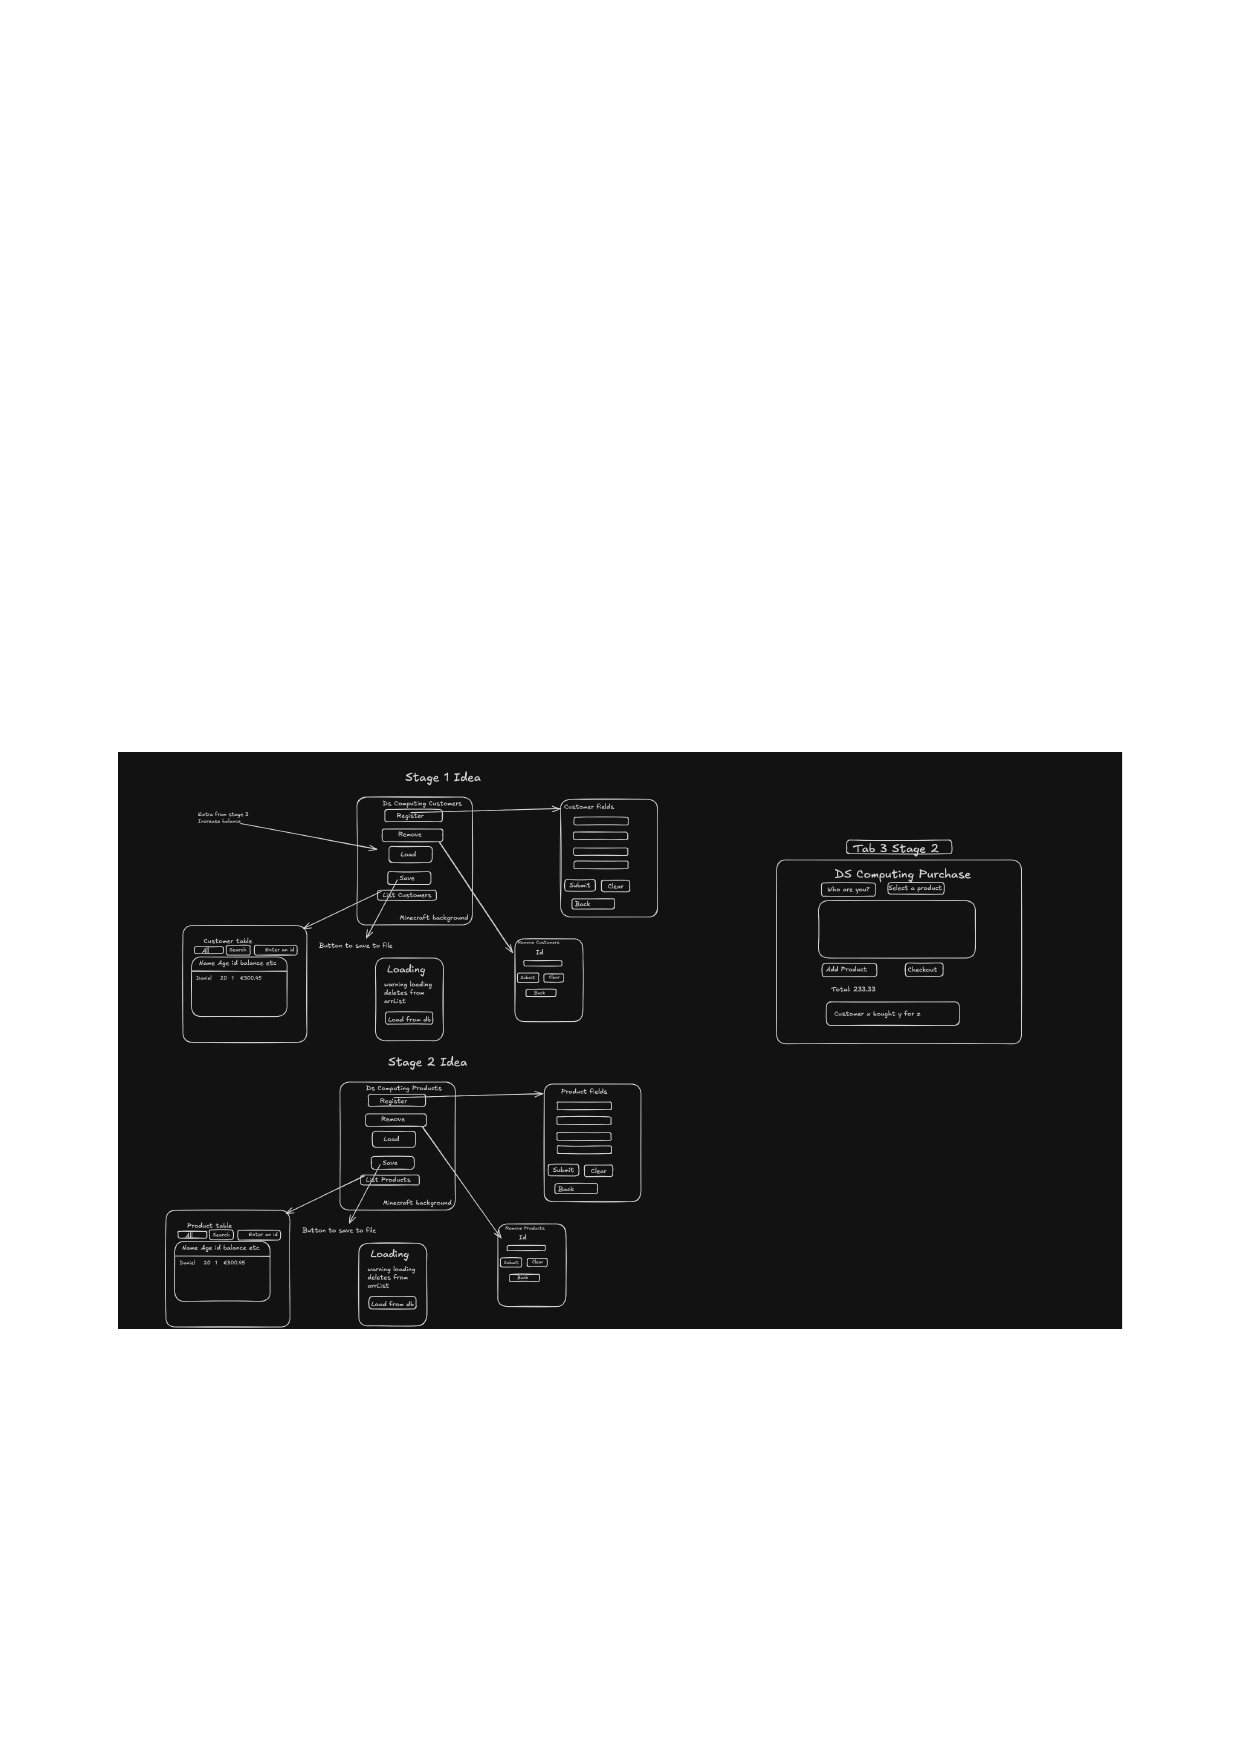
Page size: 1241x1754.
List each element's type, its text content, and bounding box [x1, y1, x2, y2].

text For deleting customers it is done purely by ID in this stage as we hadn’t been introduced to combo boxes yet. It just uses the method of removeif on our customer arraylist and once someone with that id is found, they are removed from the arraylist. [118, 118, 1122, 254]
text Project Stage 2 [118, 621, 1122, 655]
picture [118, 752, 1123, 1329]
text The save button does exactly what’s said on the tin, call the save function from the controller and saves all customer data. [118, 504, 1122, 590]
text Customers are automatically loaded in upon startup however if you need to reload the customers once the application has started,say if you added some customers you don’t need, you can also do that in the load page, in hindsight like save this didn’t need it’s own page it could have simply just been a button . [118, 286, 1122, 473]
text UI/UX Design [118, 687, 1122, 721]
text For the ui and ux of stage 2, we had to implement a tab structure in which the first tab would be our original content from stage 1. Surprisingly for this stage apart from adding an increasing balance option in the customer page, tab 1 remained entirely [118, 1411, 1122, 1547]
